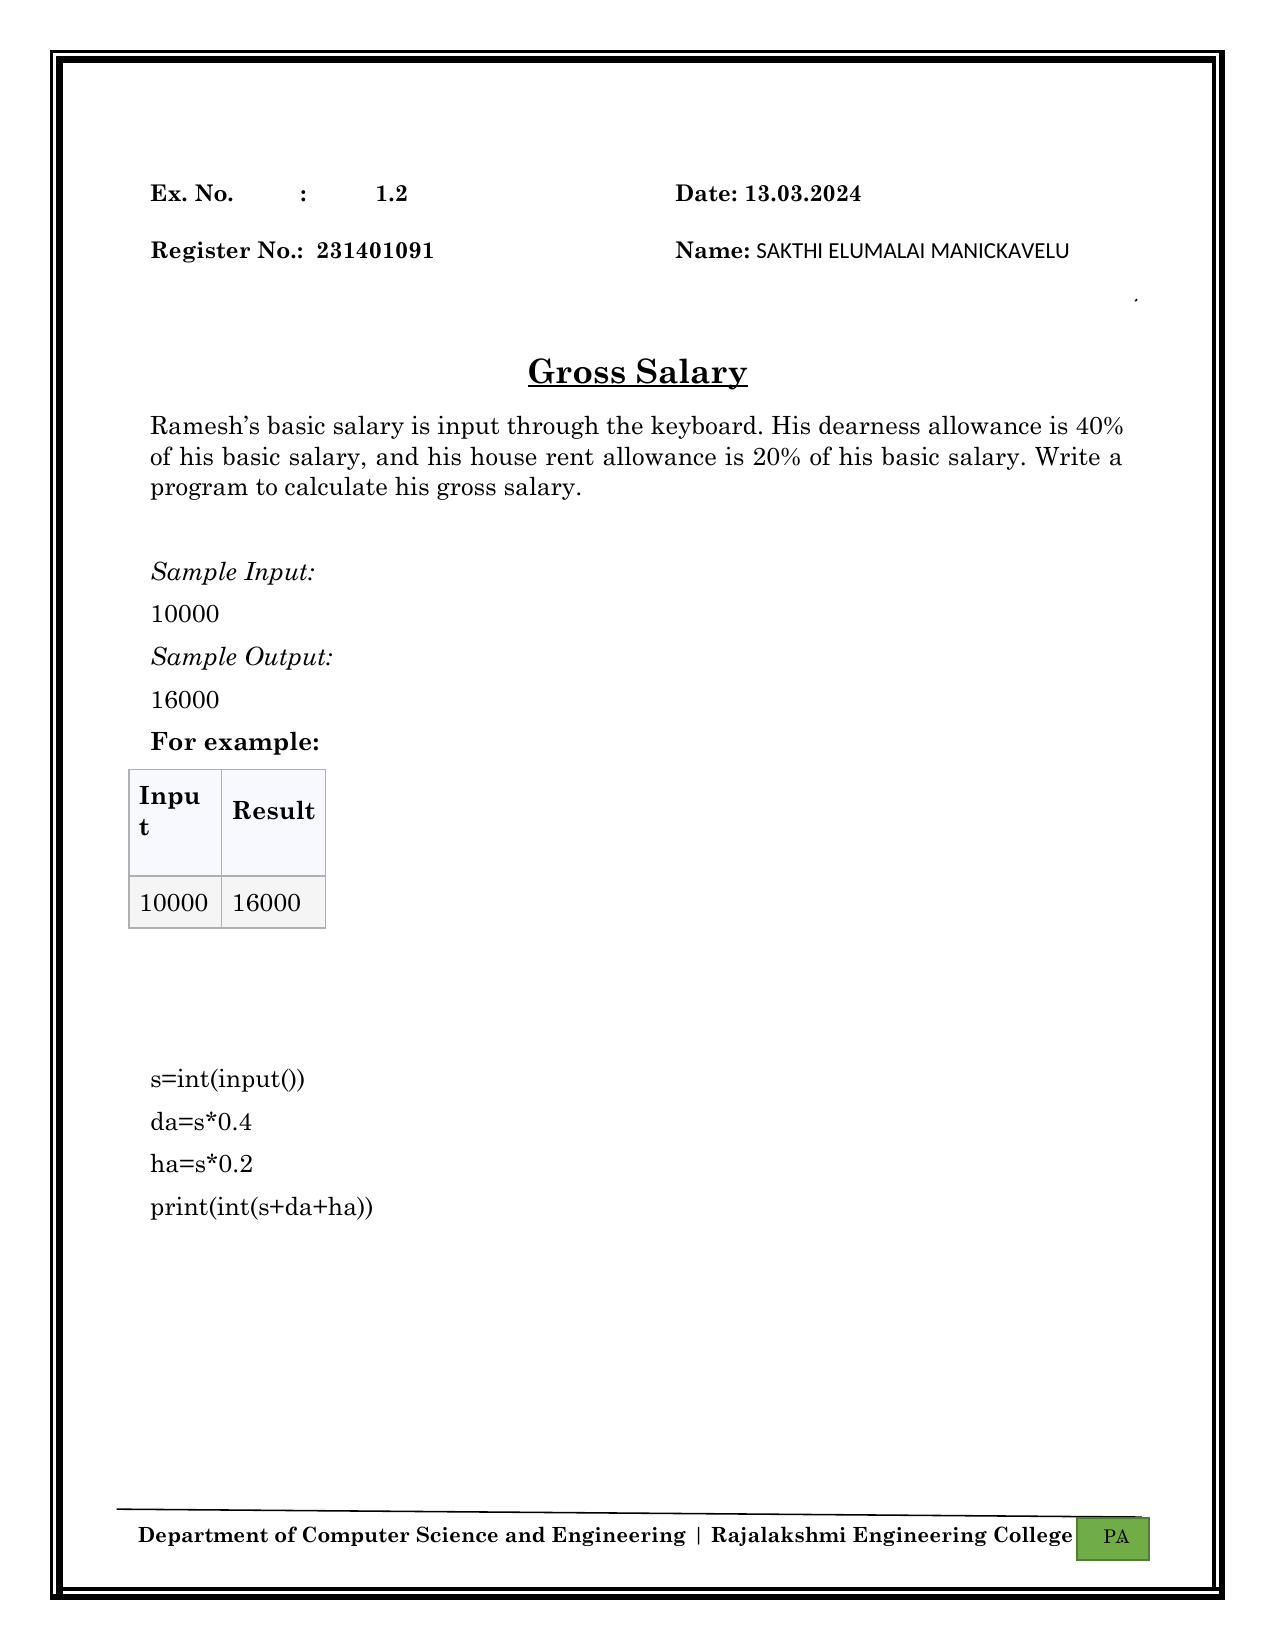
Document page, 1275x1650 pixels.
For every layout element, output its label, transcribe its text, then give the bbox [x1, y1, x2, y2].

text Gross Salary [150, 350, 1125, 390]
text s=int(input()) [150, 1063, 1125, 1093]
table_header Result [222, 770, 325, 875]
text 16000 [150, 683, 1125, 713]
text print(int(s+da+ha)) [150, 1191, 1125, 1221]
text ha=s*0.2 [150, 1148, 1125, 1178]
table_cell 16000 [222, 877, 325, 927]
text Ramesh’s basic salary is input through the keyboard. His dearness allowance is 40% of his basic salary, and his house rent allowance is 20% of his basic salary. Write a program to calculate his gross salary. [150, 410, 1125, 500]
text Sample Output: [150, 641, 1125, 671]
text For example: [150, 726, 1125, 756]
table_cell 10000 [130, 877, 221, 927]
text da=s*0.4 [150, 1106, 1125, 1136]
text Ex. No. : 1.2 Date: 13.03.2024 [150, 179, 1125, 207]
table_header Input [130, 770, 221, 875]
text 10000 [150, 598, 1125, 628]
text Register No.: 231401091 Name: SAKTHI ELUMALAI MANICKAVELU [150, 236, 1125, 264]
text Sample Input: [150, 556, 1125, 586]
